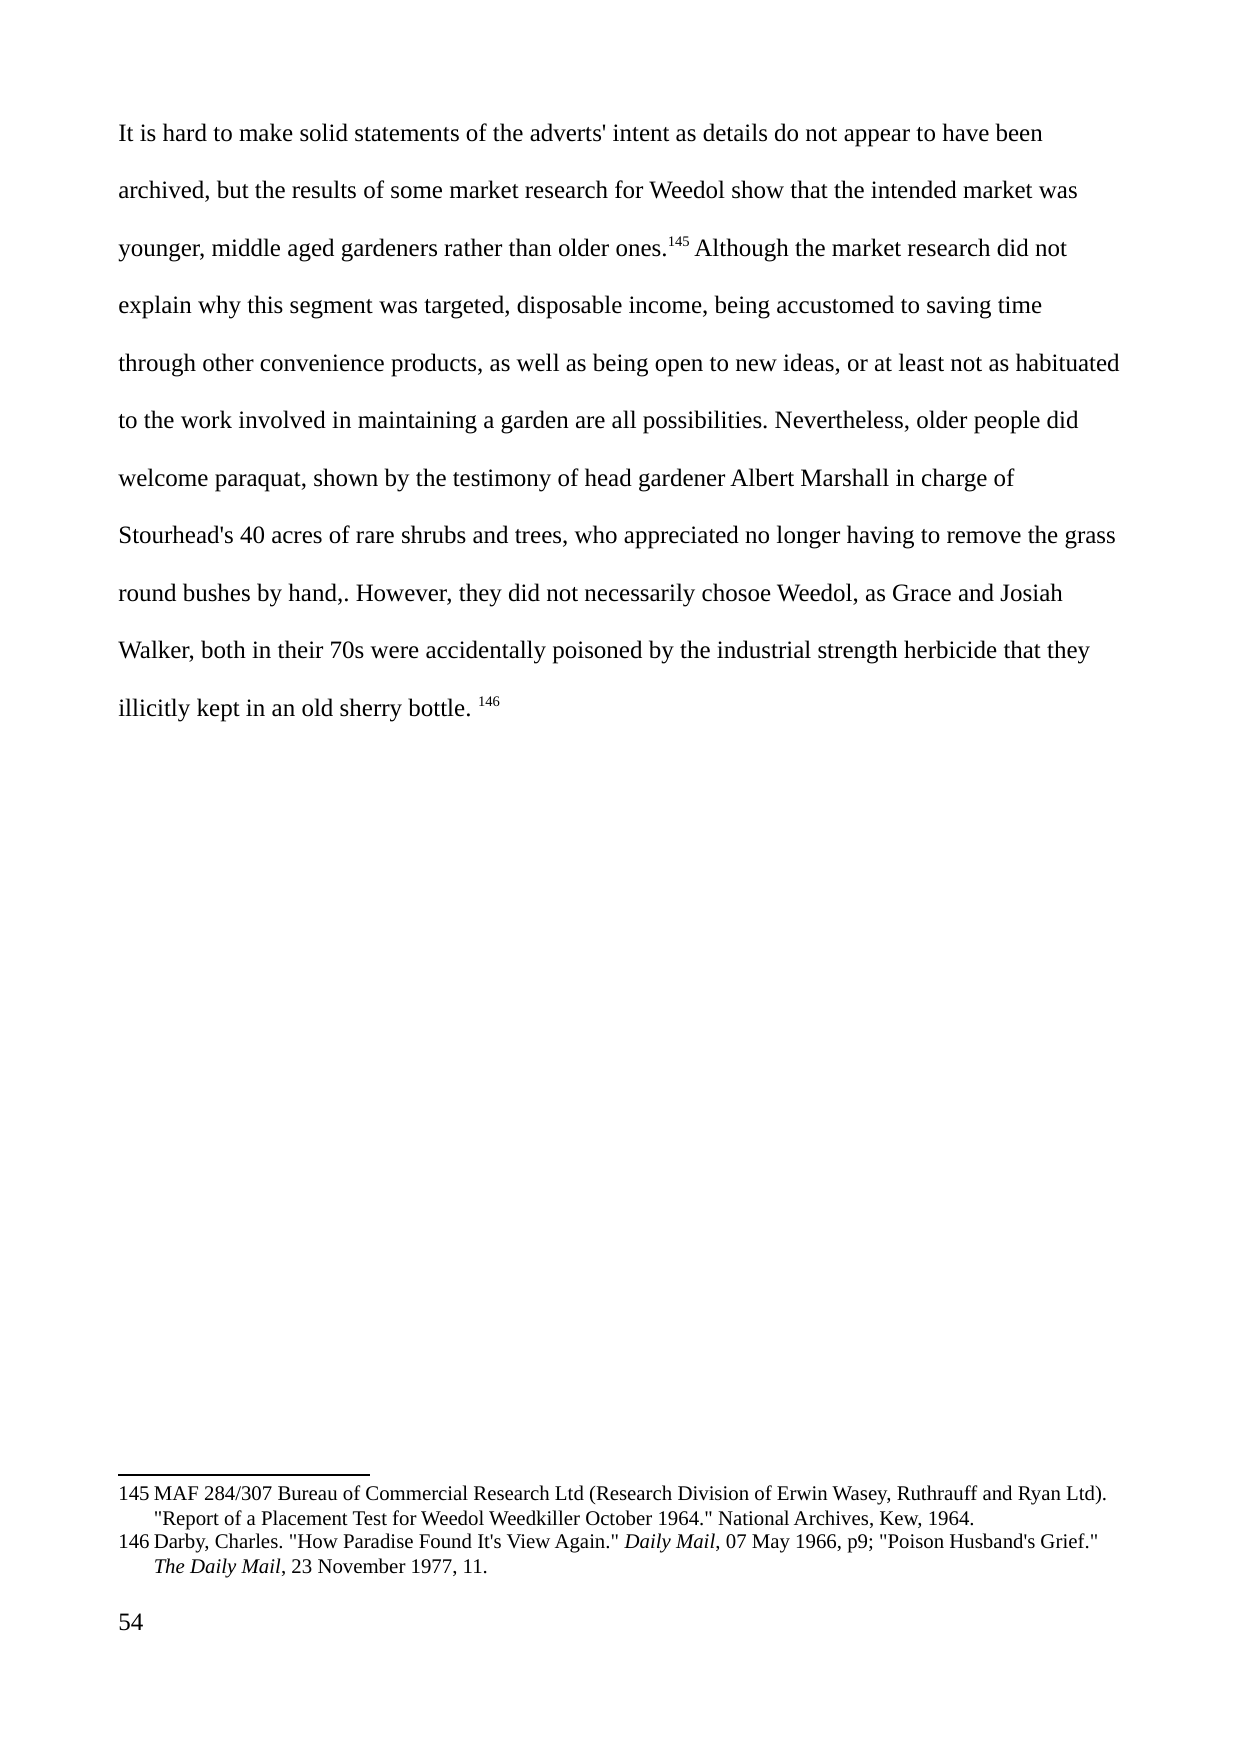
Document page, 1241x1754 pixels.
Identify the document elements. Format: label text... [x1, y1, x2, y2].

text It is hard to make solid statements of the adverts' intent as details do not appear to have been archived, but the results of some market research for Weedol show that the intended market was younger, middle aged gardeners rather than older ones. Although the market research did not explain why this segment was targeted, disposable income, being accustomed to saving time through other convenience products, as well as being open to new ideas, or at least not as habituated to the work involved in maintaining a garden are all possibilities. Nevertheless, older people did welcome paraquat, shown by the testimony of head gardener Albert Marshall in charge of Stourhead's 40 acres of rare shrubs and trees, who appreciated no longer having to remove the grass round bushes by hand,. However, they did not necessarily chosoe Weedol, as Grace and Josiah Walker, both in their 70s were accidentally poisoned by the industrial strength herbicide that they illicitly kept in an old sherry bottle. [118, 118, 1122, 722]
text MAF 284/307 Bureau of Commercial Research Ltd (Research Division of Erwin Wasey, Ruthrauff and Ryan Ltd). "Report of a Placement Test for Weedol Weedkiller October 1964." National Archives, Kew, 1964. [118, 1481, 1122, 1529]
text Darby, Charles. "How Paradise Found It's View Again." Daily Mail, 07 May 1966, p9; "Poison Husband's Grief." The Daily Mail, 23 November 1977, 11. [118, 1529, 1122, 1578]
